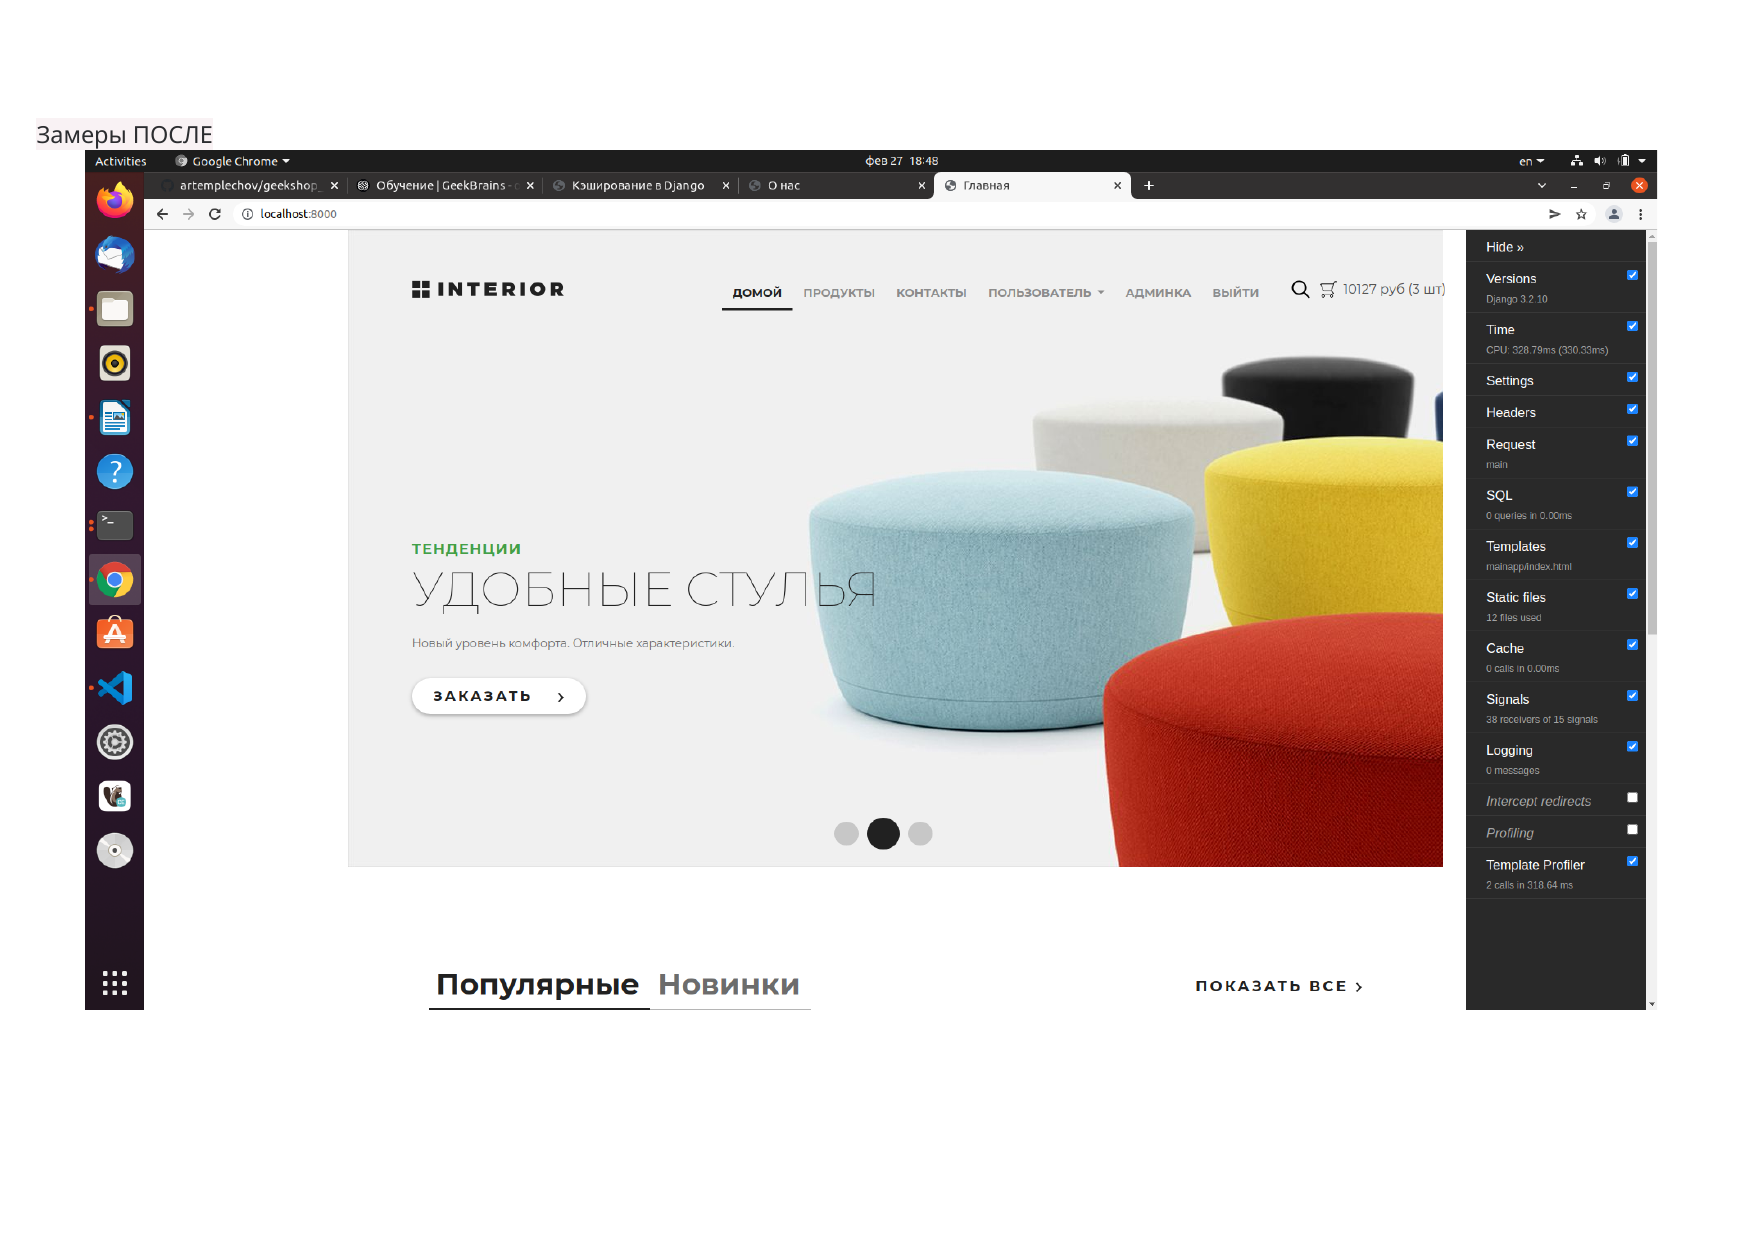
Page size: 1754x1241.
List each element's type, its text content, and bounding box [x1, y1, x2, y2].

text Замеры ПОСЛЕ [36, 118, 1706, 150]
picture [85, 150, 1658, 1010]
